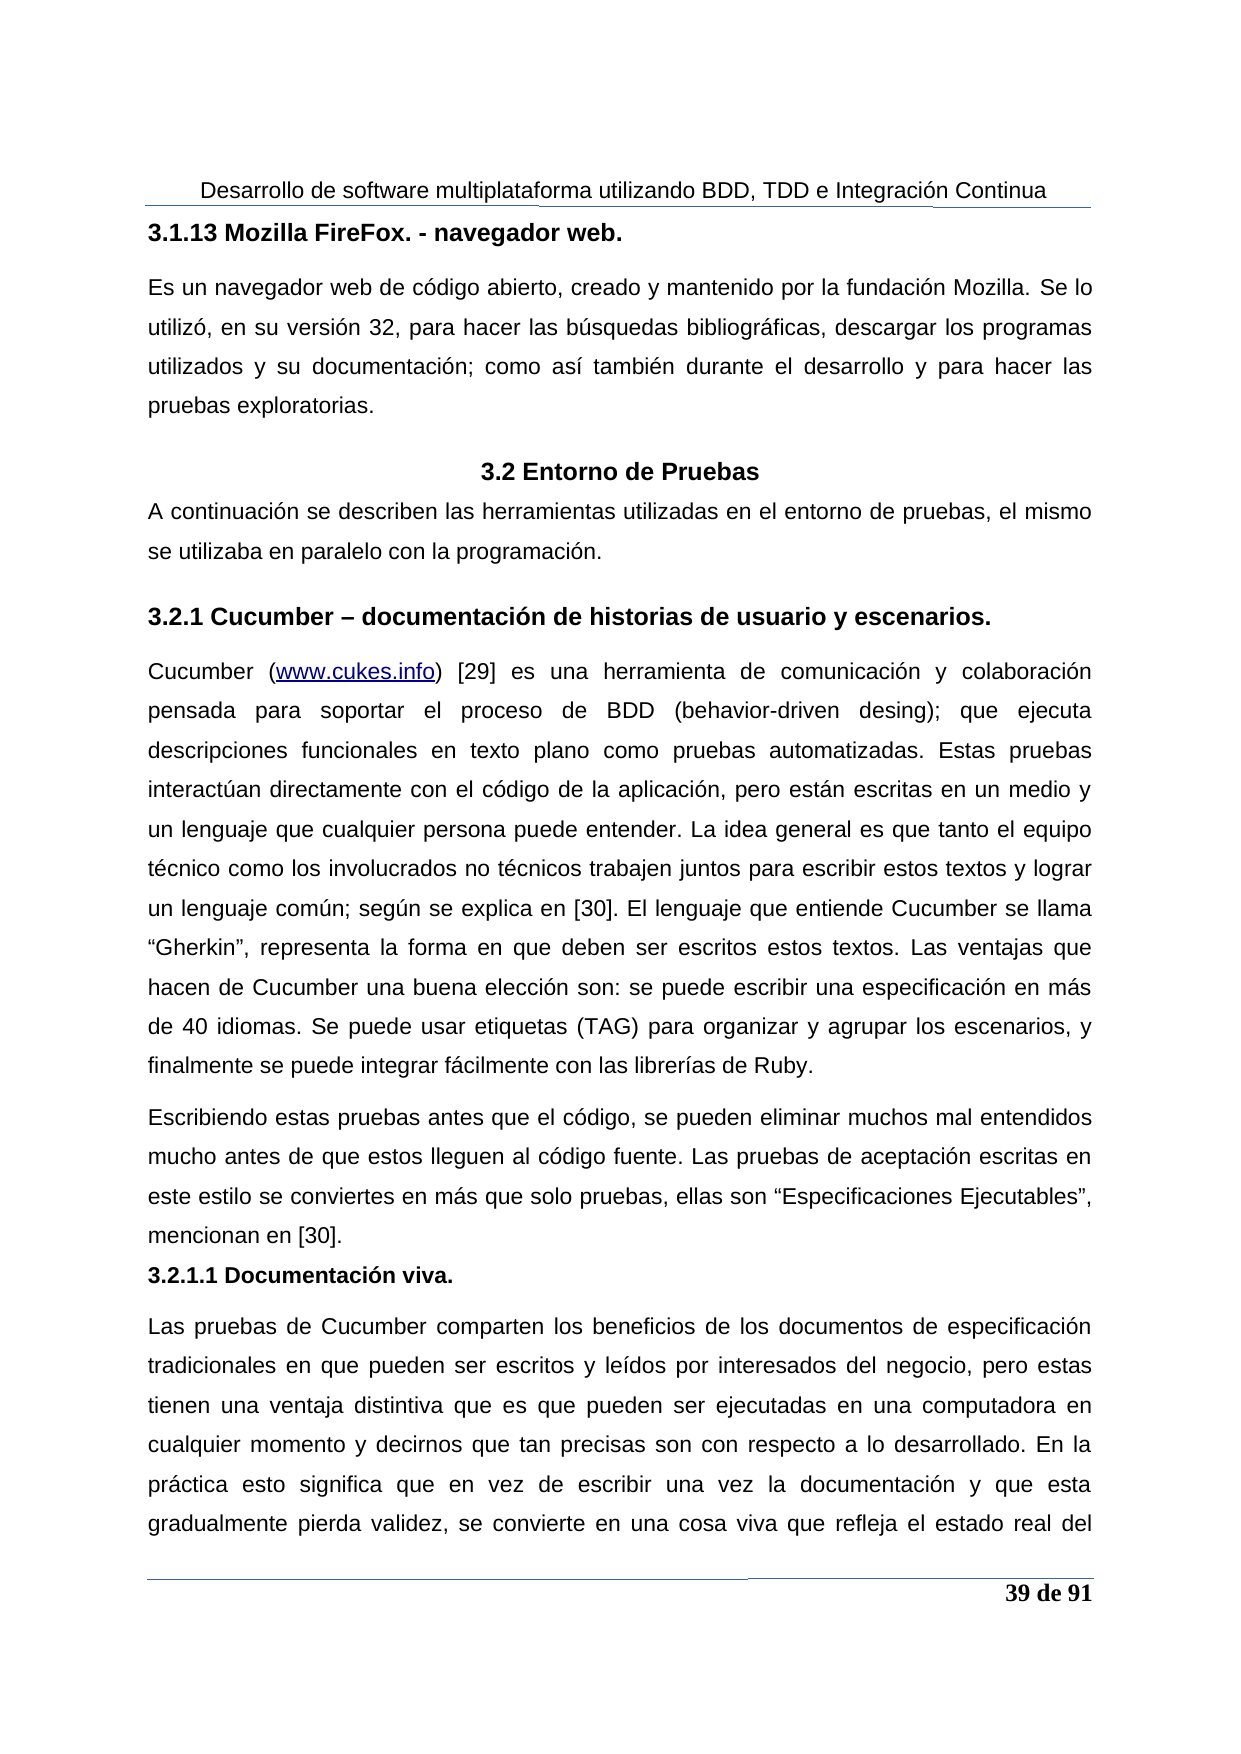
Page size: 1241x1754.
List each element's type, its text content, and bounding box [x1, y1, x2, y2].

text 3.2.1.1 Documentación viva. [148, 1262, 1093, 1288]
text Las pruebas de Cucumber comparten los beneficios de los documentos de especificación tradicionales en que pueden ser escritos y leídos por interesados del negocio, pero estas tienen una ventaja distintiva que es que pueden ser ejecutadas en una computadora en cualquier momento y decirnos que tan precisas son con respecto a lo desarrollado. En la práctica esto significa que en vez de escribir una vez la documentación y que esta gradualmente pierda validez, se convierte en una cosa viva que refleja el estado real del [148, 1313, 1093, 1537]
text A continuación se describen las herramientas utilizadas en el entorno de pruebas, el mismo se utilizaba en paralelo con la programación. [148, 498, 1093, 564]
subtitle 3.1.13 Mozilla FireFox. - navegador web. [148, 218, 1093, 247]
subtitle 3.2.1 Cucumber – documentación de historias de usuario y escenarios. [148, 602, 1093, 631]
text Es un navegador web de código abierto, creado y mantenido por la fundación Mozilla. Se lo utilizó, en su versión 32, para hacer las búsquedas bibliográficas, descargar los programas utilizados y su documentación; como así también durante el desarrollo y para hacer las pruebas exploratorias. [148, 274, 1093, 419]
subtitle 3.2 Entorno de Pruebas [148, 457, 1093, 486]
text Cucumber (www.cukes.info) [29] es una herramienta de comunicación y colaboración pensada para soportar el proceso de BDD (behavior-driven desing); que ejecuta descripciones funcionales en texto plano como pruebas automatizadas. Estas pruebas interactúan directamente con el código de la aplicación, pero están escritas en un medio y un lenguaje que cualquier persona puede entender. La idea general es que tanto el equipo técnico como los involucrados no técnicos trabajen juntos para escribir estos textos y lograr un lenguaje común; según se explica en [30]. El lenguaje que entiende Cucumber se llama “Gherkin”, representa la forma en que deben ser escritos estos textos. Las ventajas que hacen de Cucumber una buena elección son: se puede escribir una especificación en más de 40 idiomas. Se puede usar etiquetas (TAG) para organizar y agrupar los escenarios, y finalmente se puede integrar fácilmente con las librerías de Ruby. [148, 658, 1093, 1079]
text Escribiendo estas pruebas antes que el código, se pueden eliminar muchos mal entendidos mucho antes de que estos lleguen al código fuente. Las pruebas de aceptación escritas en este estilo se conviertes en más que solo pruebas, ellas son “Especificaciones Ejecutables”, mencionan en [30]. [148, 1104, 1093, 1248]
